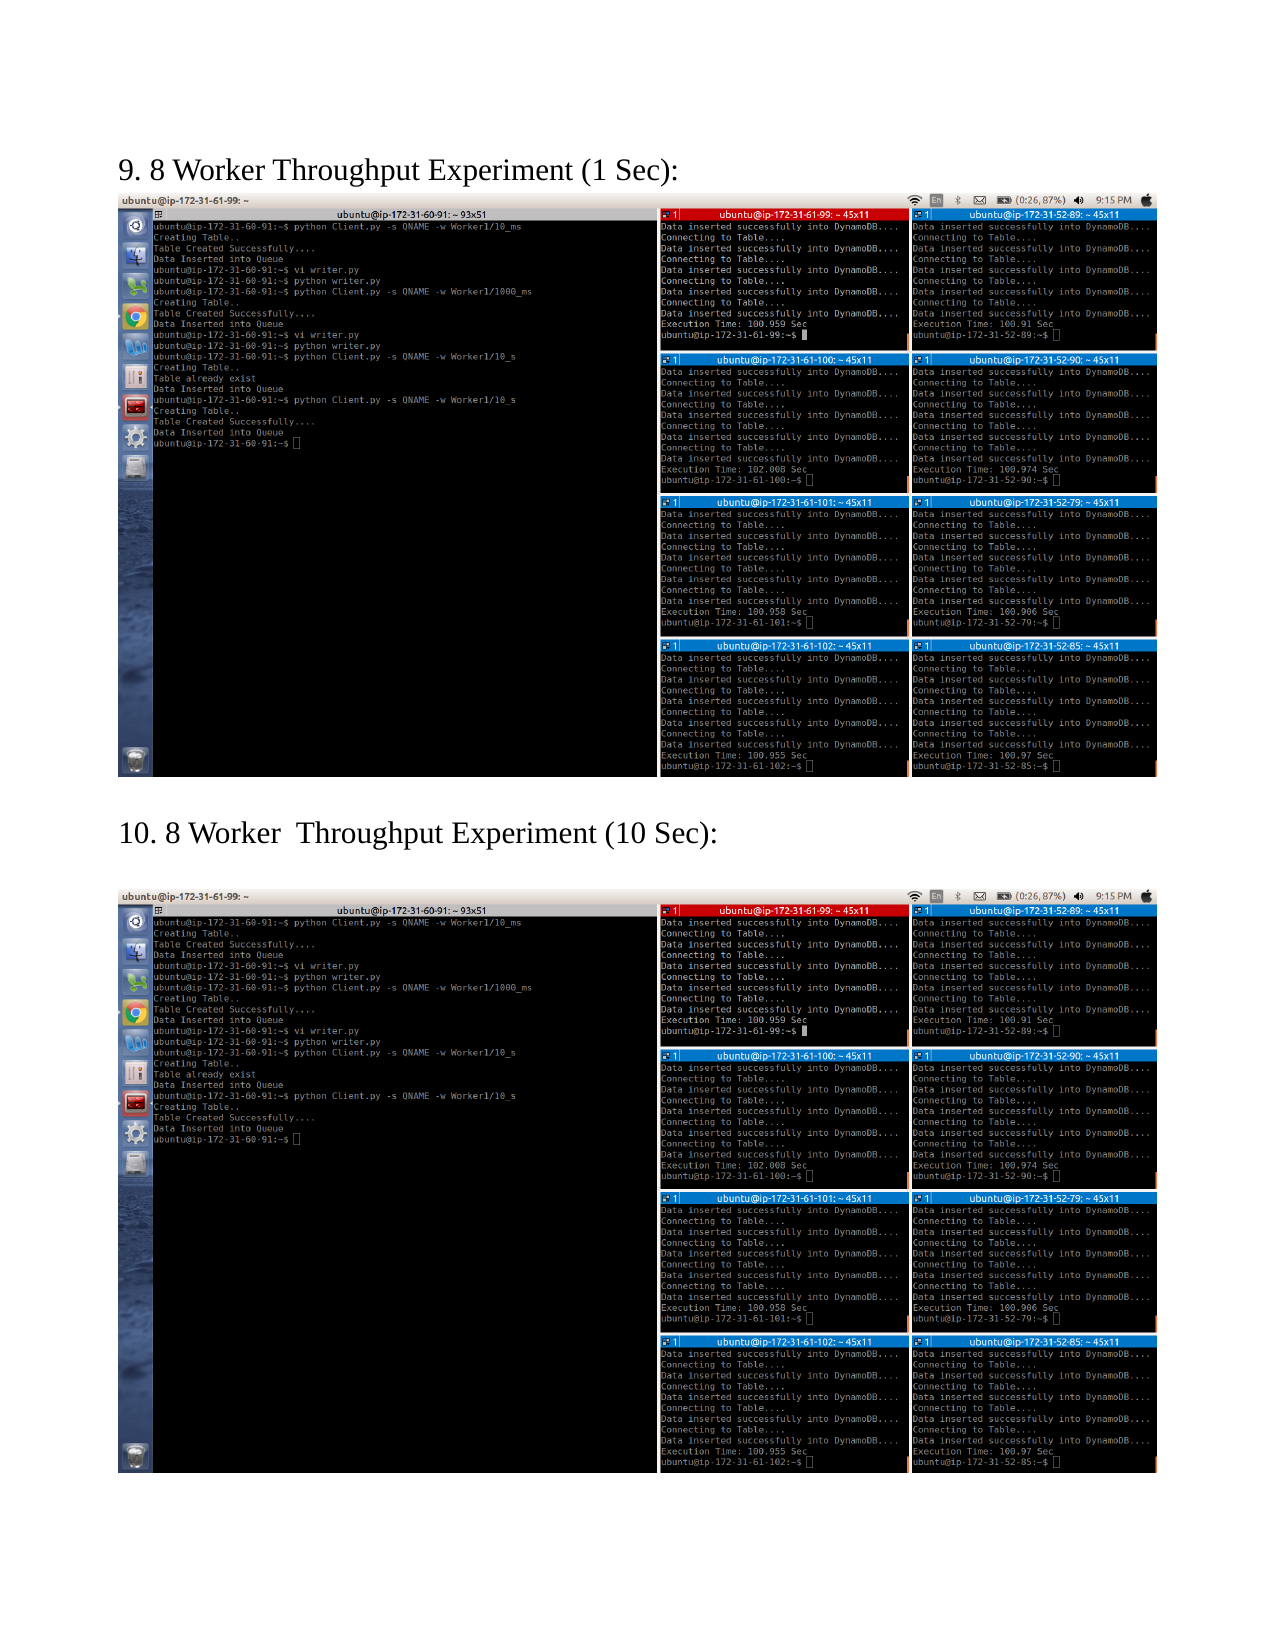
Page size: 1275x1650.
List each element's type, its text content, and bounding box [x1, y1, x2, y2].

text 9. 8 Worker Throughput Experiment (1 Sec): [118, 151, 1157, 187]
picture [118, 888, 1157, 1473]
picture [118, 192, 1157, 777]
text 10. 8 Worker Throughput Experiment (10 Sec): [118, 814, 1157, 850]
